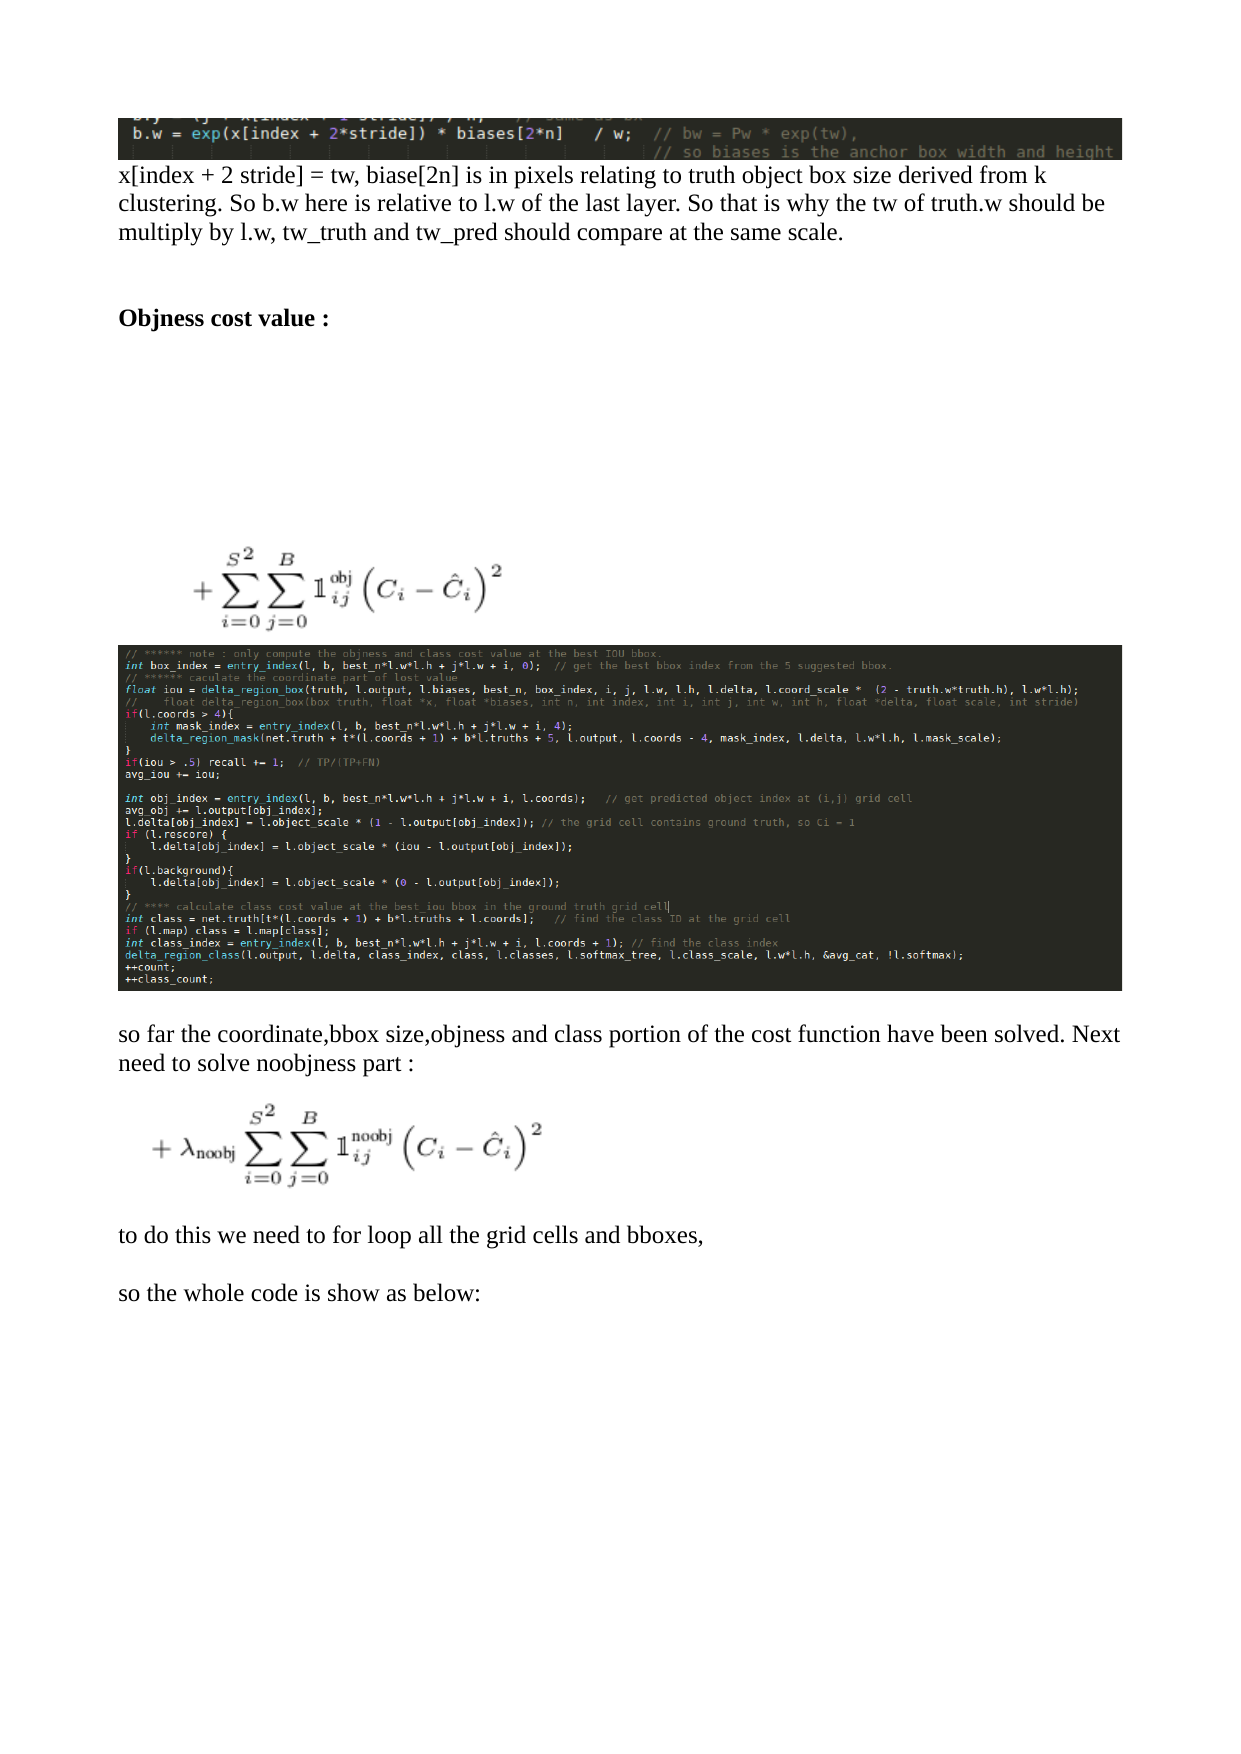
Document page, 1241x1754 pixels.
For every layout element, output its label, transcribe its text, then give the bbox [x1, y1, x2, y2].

text x[index + 2 stride] = tw, biase[2n] is in pixels relating to truth object box size derived from k clustering. So b.w here is relative to l.w of the last layer. So that is why the tw of truth.w should be multiply by l.w, tw_truth and tw_pred should compare at the same scale. [118, 160, 1122, 246]
text Objness cost value : [118, 303, 1122, 332]
picture [162, 540, 519, 640]
text so the whole code is show as below: [118, 1278, 1122, 1307]
picture [118, 645, 1123, 991]
text so far the coordinate,bbox size,objness and class portion of the cost function have been solved. Next need to solve noobjness part : [118, 1019, 1122, 1077]
text to do this we need to for loop all the grid cells and bboxes, [118, 1220, 1122, 1249]
picture [118, 118, 1123, 160]
picture [127, 1088, 570, 1198]
